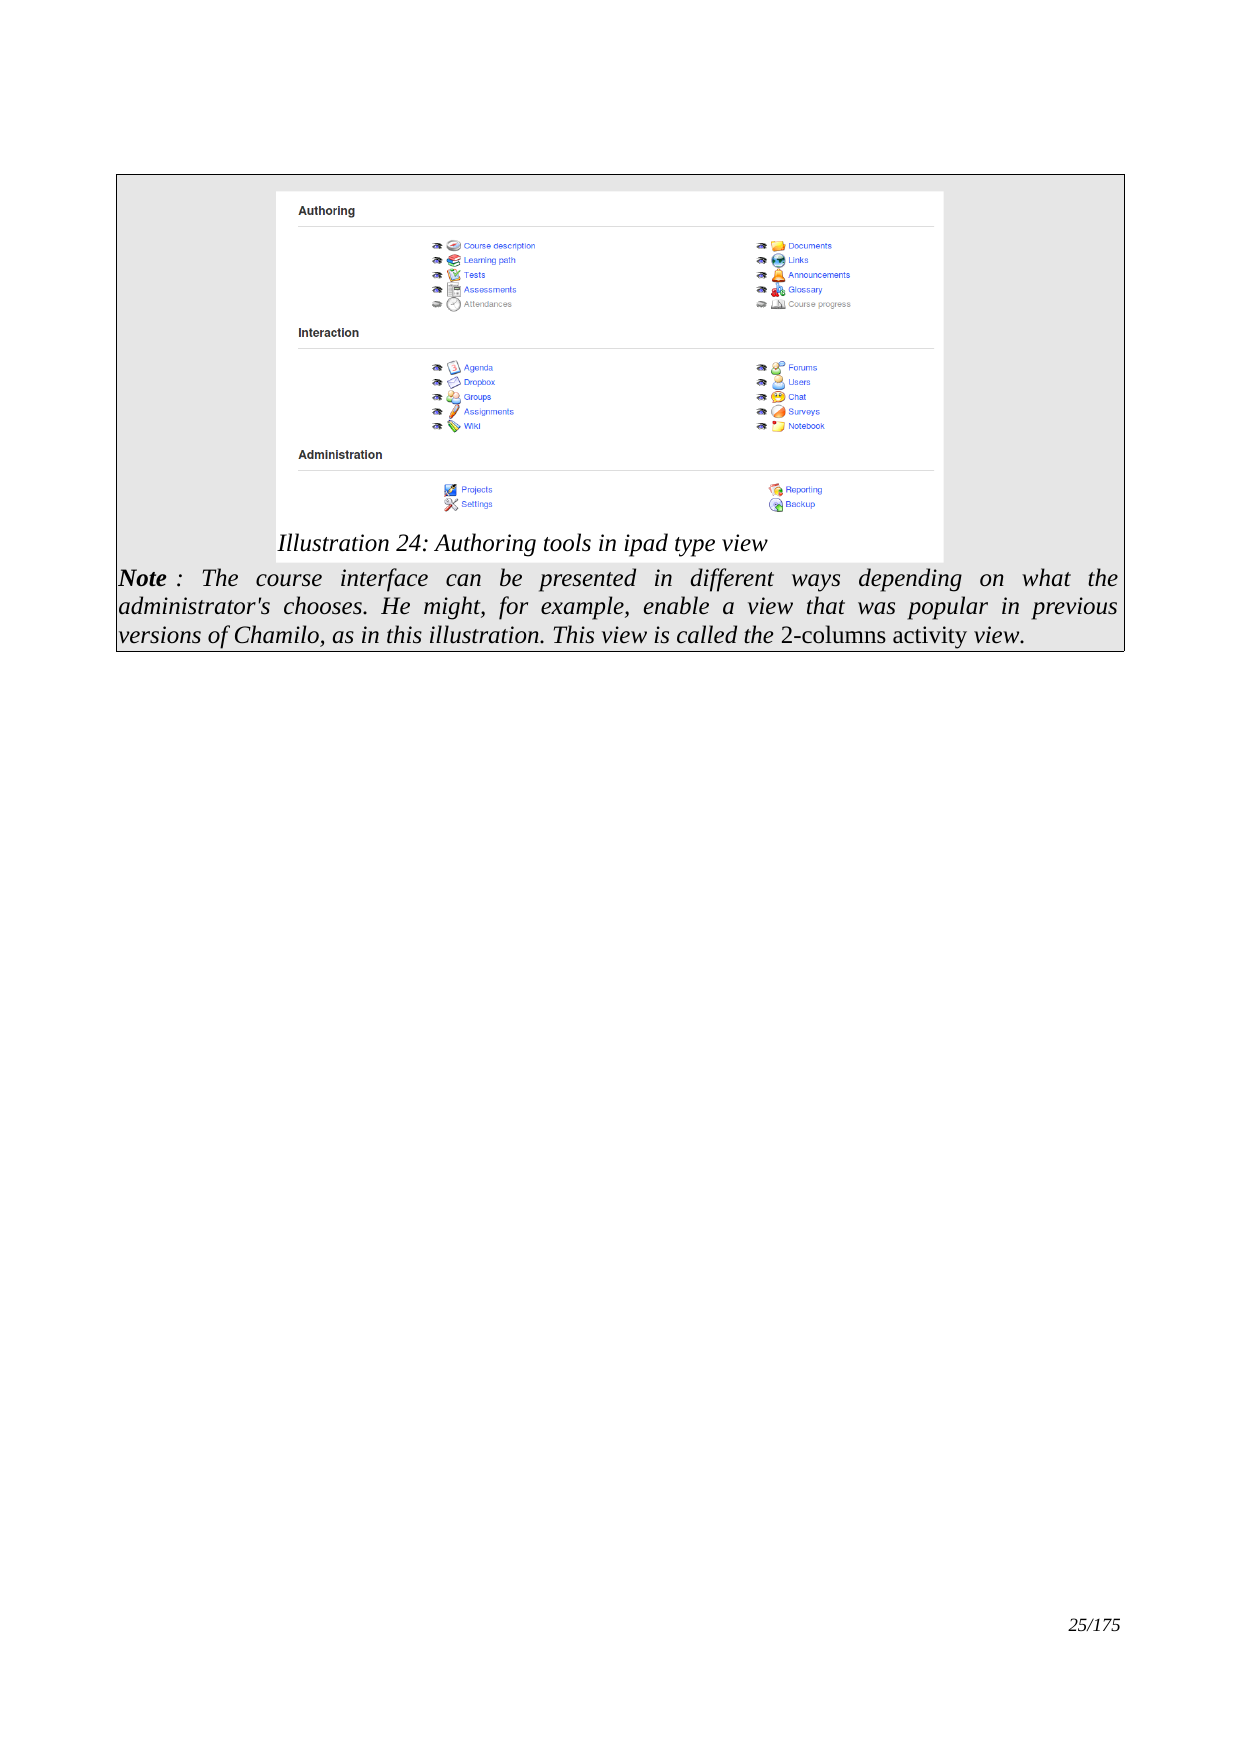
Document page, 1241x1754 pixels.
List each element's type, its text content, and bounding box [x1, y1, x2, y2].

text Note : The course interface can be presented in different ways depending on what the administrator's chooses. He might, for example, enable a view that was popular in previous versions of Chamilo, as in this illustration. This view is called the 2-columns activity view. [117, 175, 1124, 651]
text Illustration 24: Authoring tools in ipad type view [277, 205, 942, 556]
picture [285, 192, 935, 528]
